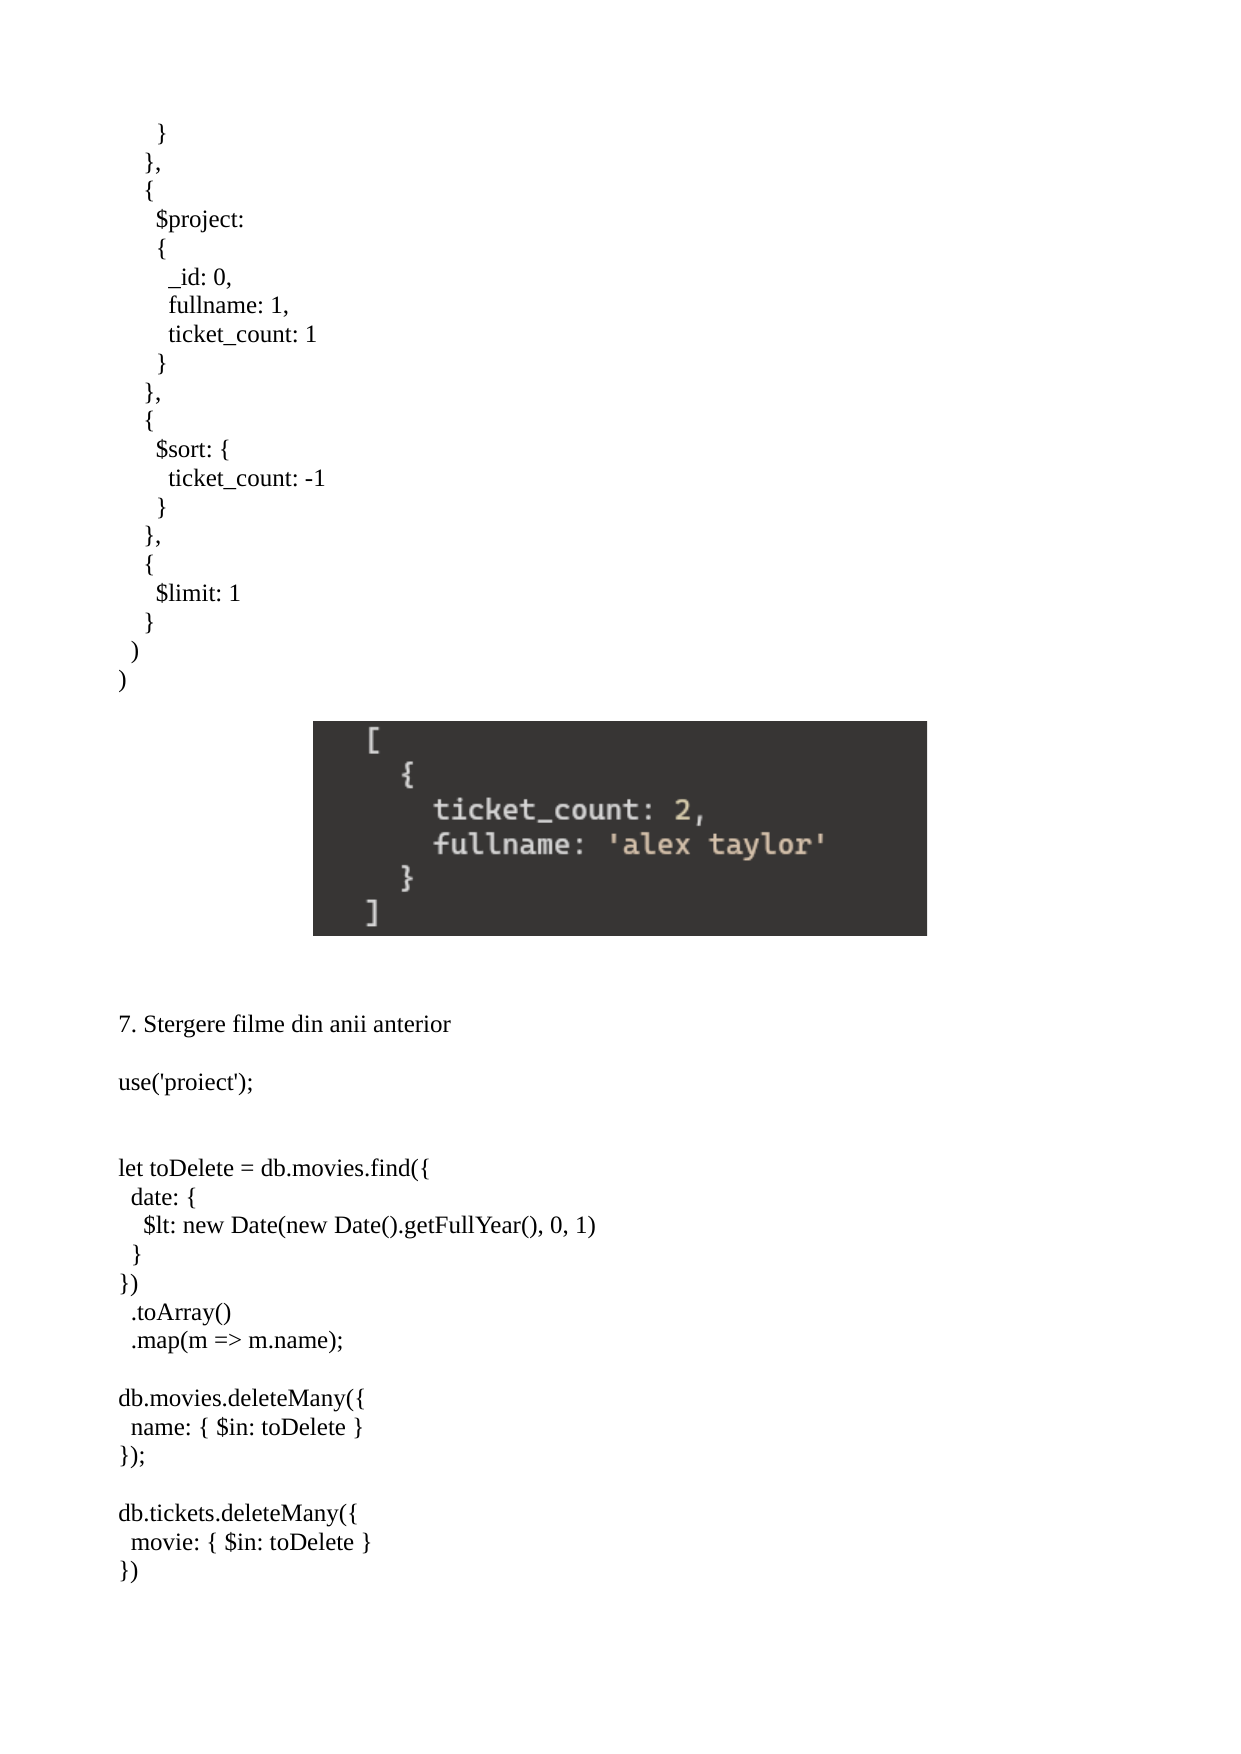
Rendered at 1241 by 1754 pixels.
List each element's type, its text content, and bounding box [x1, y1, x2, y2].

text } [118, 118, 1122, 147]
text }, [118, 147, 1122, 176]
text ) [118, 636, 1122, 664]
text db.movies.deleteMany({ [118, 1383, 1122, 1412]
text $lt: new Date(new Date().getFullYear(), 0, 1) [118, 1211, 1122, 1239]
text { [118, 549, 1122, 578]
text }) [118, 1556, 1122, 1584]
text { [118, 406, 1122, 434]
text $limit: 1 [118, 578, 1122, 607]
text }) [118, 1268, 1122, 1297]
text let toDelete = db.movies.find({ [118, 1153, 1122, 1182]
text ) [118, 664, 1122, 693]
text $project: [118, 204, 1122, 233]
text fullname: 1, [118, 291, 1122, 319]
text .map(m => m.name); [118, 1326, 1122, 1354]
text name: { $in: toDelete } [118, 1412, 1122, 1441]
text ticket_count: 1 [118, 319, 1122, 348]
text date: { [118, 1182, 1122, 1211]
text } [118, 348, 1122, 377]
text } [118, 1239, 1122, 1268]
text }, [118, 377, 1122, 406]
text db.tickets.deleteMany({ [118, 1498, 1122, 1527]
text 7. Stergere filme din anii anterior use('proiect'); [118, 1009, 1122, 1096]
text }); [118, 1441, 1122, 1469]
text { [118, 176, 1122, 204]
text movie: { $in: toDelete } [118, 1527, 1122, 1556]
text } [118, 607, 1122, 636]
text { [118, 233, 1122, 262]
text .toArray() [118, 1297, 1122, 1326]
text } [118, 492, 1122, 521]
picture [313, 721, 928, 936]
text _id: 0, [118, 262, 1122, 291]
text $sort: { [118, 434, 1122, 463]
text ticket_count: -1 [118, 463, 1122, 492]
text }, [118, 521, 1122, 549]
